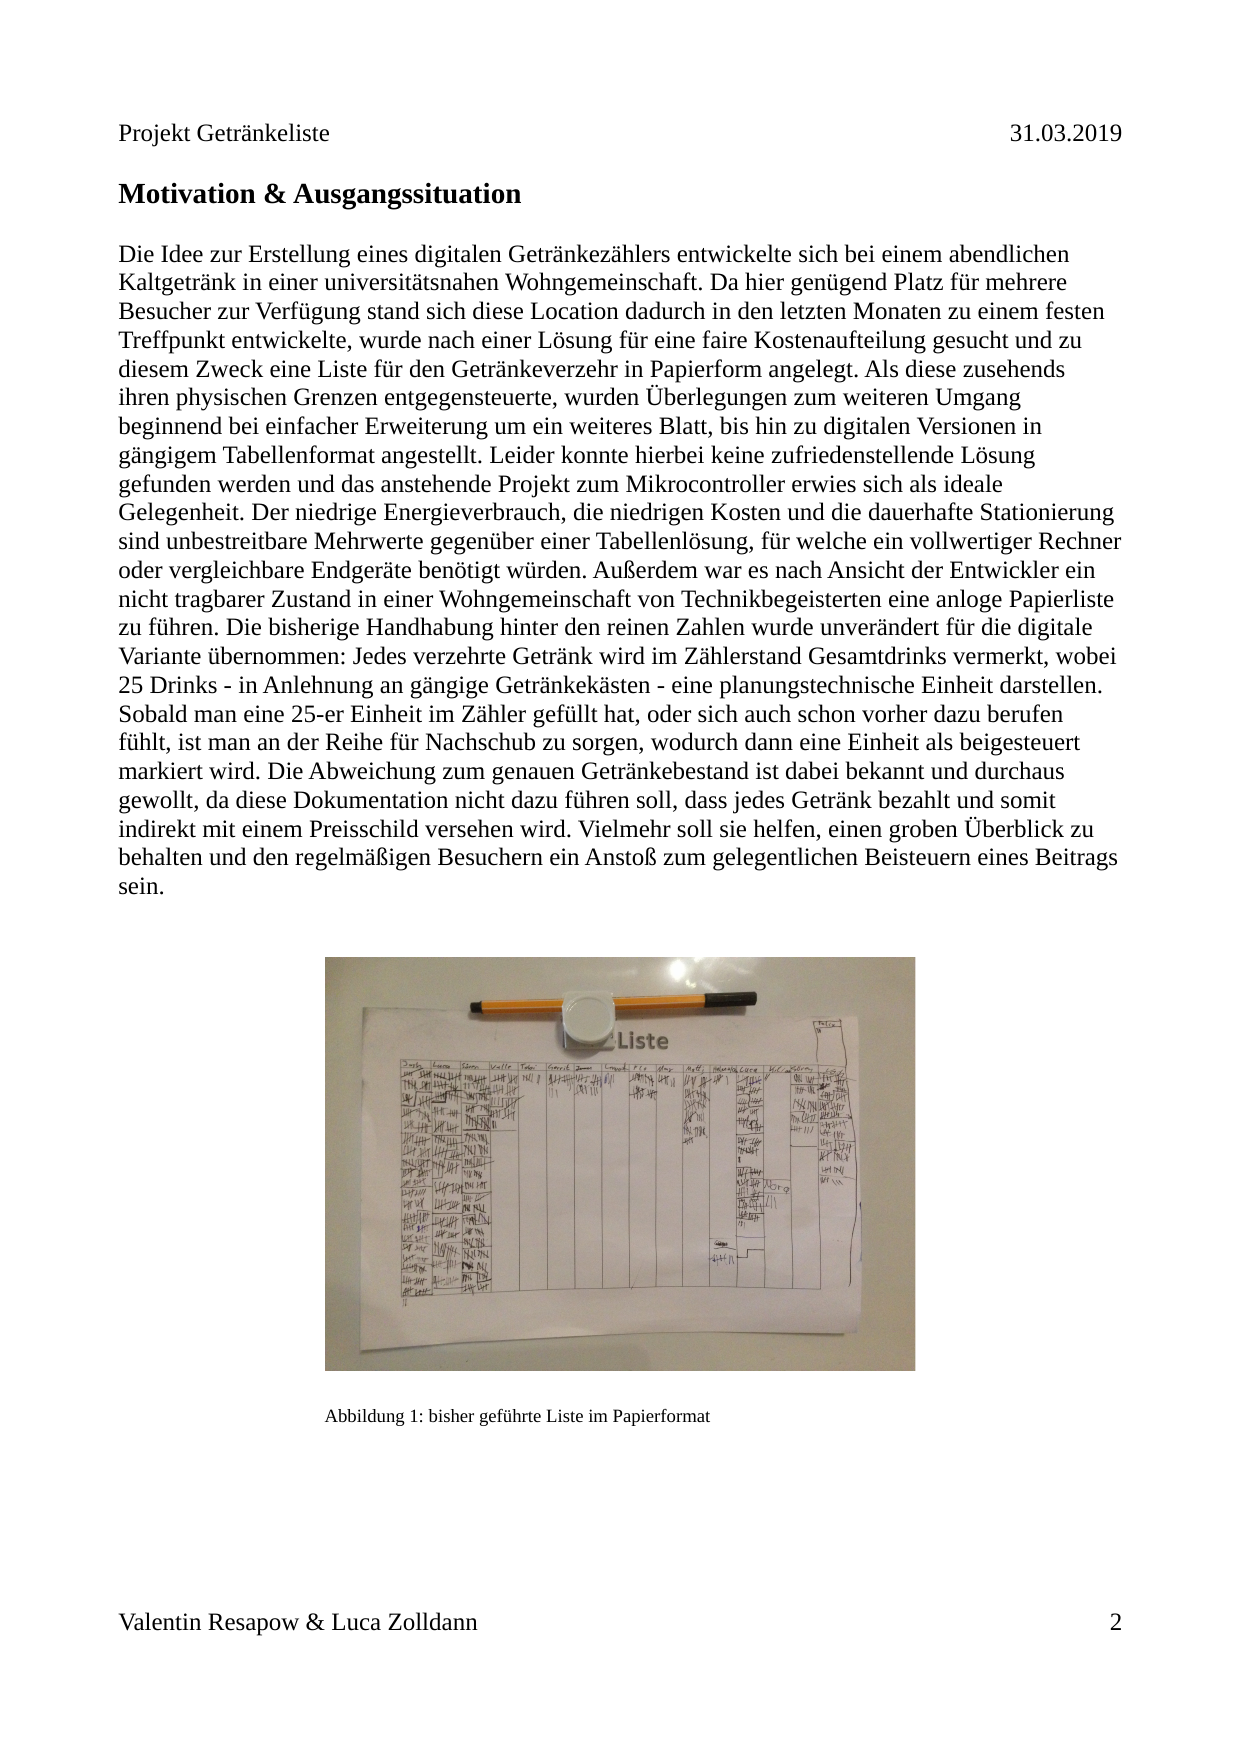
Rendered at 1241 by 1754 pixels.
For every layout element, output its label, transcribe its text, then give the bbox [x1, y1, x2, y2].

picture [325, 957, 916, 1371]
text Abbildung 1: bisher geführte Liste im Papierformat [118, 1399, 1122, 1428]
text Motivation & Ausgangssituation Die Idee zur Erstellung eines digitalen Getränkezählers entwickelte sich bei einem abendlichen Kaltgetränk in einer universitätsnahen Wohngemeinschaft. Da hier genügend Platz für mehrere Besucher zur Verfügung stand sich diese Location dadurch in den letzten Monaten zu einem festen Treffpunkt entwickelte, wurde nach einer Lösung für eine faire Kostenaufteilung gesucht und zu diesem Zweck eine Liste für den Getränkeverzehr in Papierform angelegt. Als diese zusehends ihren physischen Grenzen entgegensteuerte, wurden Überlegungen zum weiteren Umgang beginnend bei einfacher Erweiterung um ein weiteres Blatt, bis hin zu digitalen Versionen in gängigem Tabellenformat angestellt. Leider konnte hierbei keine zufriedenstellende Lösung gefunden werden und das anstehende Projekt zum Mikrocontroller erwies sich als ideale Gelegenheit. Der niedrige Energieverbrauch, die niedrigen Kosten und die dauerhafte Stationierung sind unbestreitbare Mehrwerte gegenüber einer Tabellenlösung, für welche ein vollwertiger Rechner oder vergleichbare Endgeräte benötigt würden. Außerdem war es nach Ansicht der Entwickler ein nicht tragbarer Zustand in einer Wohngemeinschaft von Technikbegeisterten eine anloge Papierliste zu führen. Die bisherige Handhabung hinter den reinen Zahlen wurde unverändert für die digitale Variante übernommen: Jedes verzehrte Getränk wird im Zählerstand Gesamtdrinks vermerkt, wobei 25 Drinks - in Anlehnung an gängige Getränkekästen - eine planungstechnische Einheit darstellen. Sobald man eine 25-er Einheit im Zähler gefüllt hat, oder sich auch schon vorher dazu berufen fühlt, ist man an der Reihe für Nachschub zu sorgen, wodurch dann eine Einheit als beigesteuert markiert wird. Die Abweichung zum genauen Getränkebestand ist dabei bekannt und durchaus gewollt, da diese Dokumentation nicht dazu führen soll, dass jedes Getränk bezahlt und somit indirekt mit einem Preisschild versehen wird. Vielmehr soll sie helfen, einen groben Überblick zu behalten und den regelmäßigen Besuchern ein Anstoß zum gelegentlichen Beisteuern eines Beitrags sein. [118, 176, 1122, 900]
